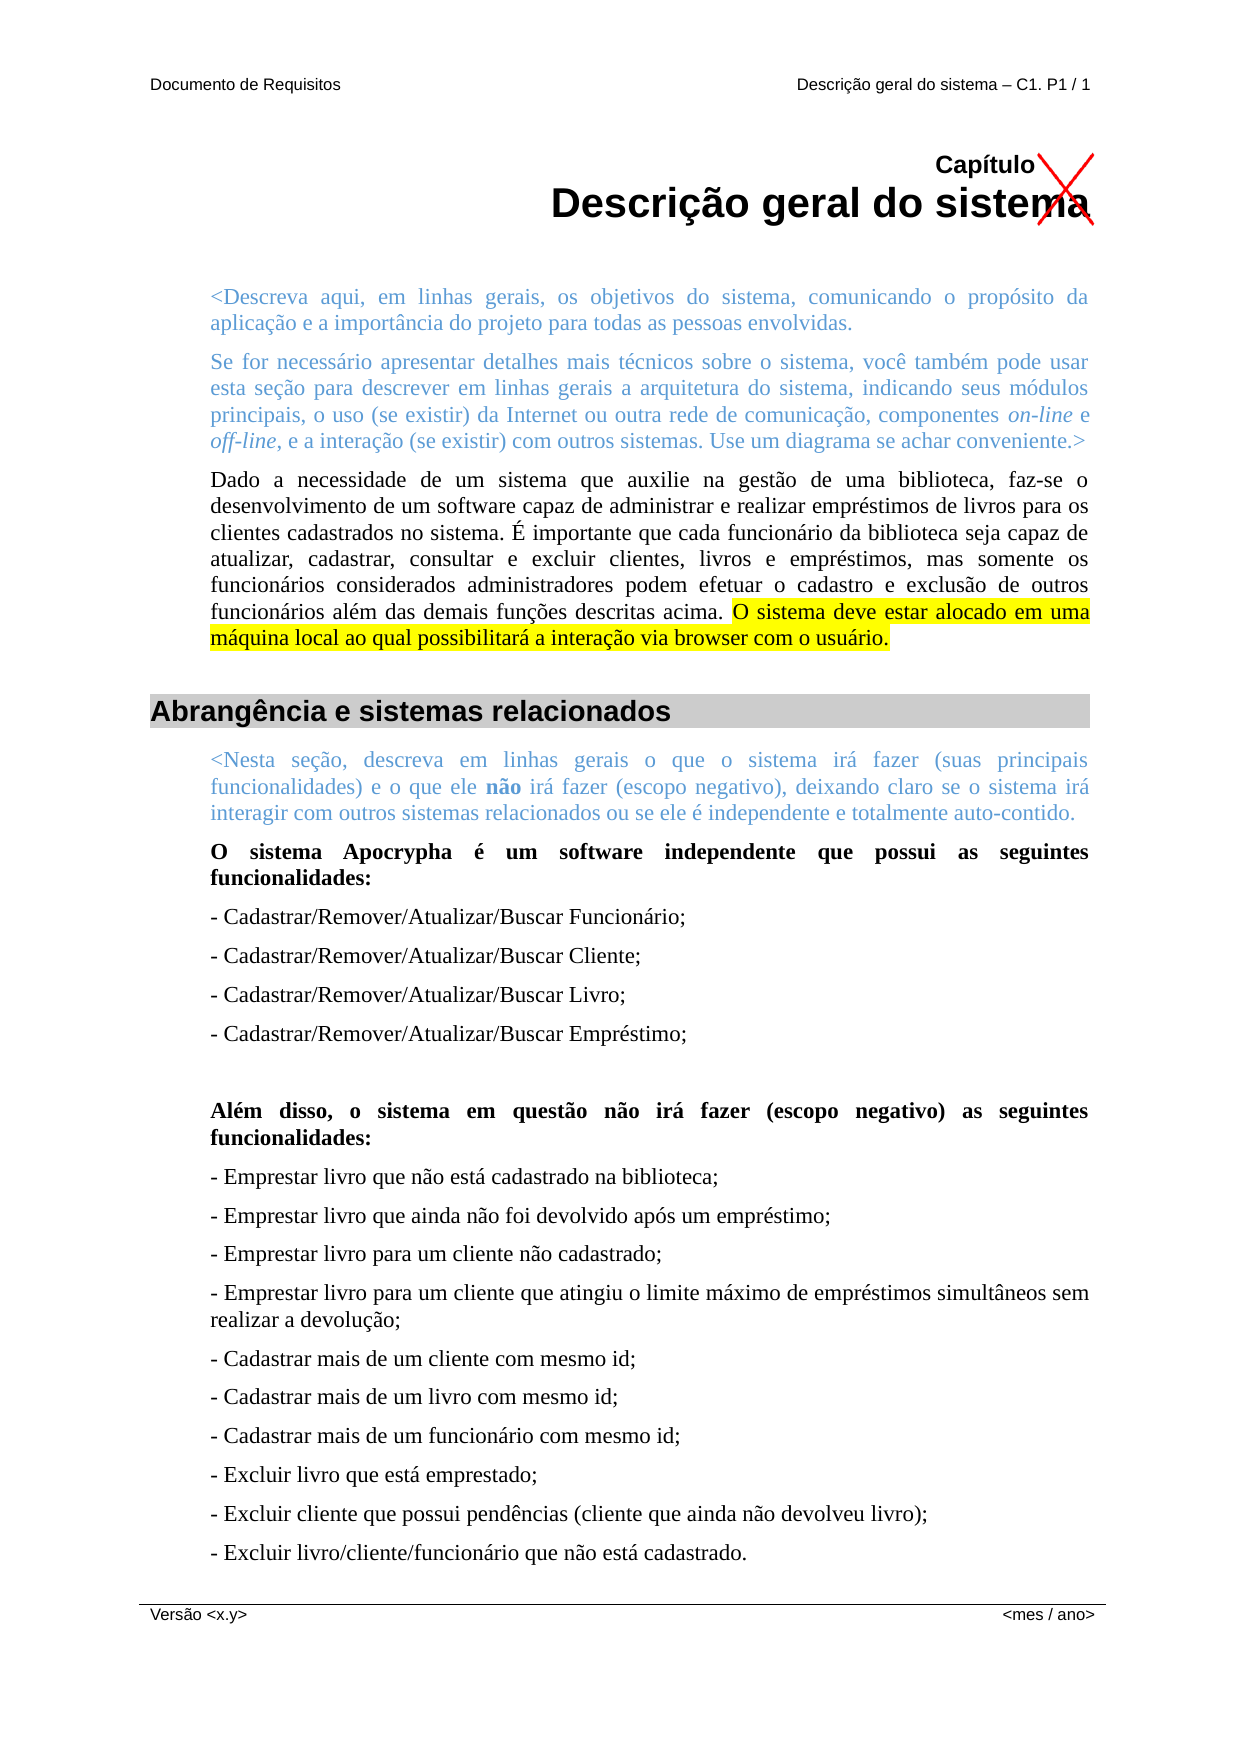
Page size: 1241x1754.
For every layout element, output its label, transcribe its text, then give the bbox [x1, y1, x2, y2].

text - Emprestar livro que não está cadastrado na biblioteca; [210, 1163, 1090, 1189]
text - Cadastrar/Remover/Atualizar/Buscar Funcionário; [210, 903, 1090, 930]
text - Emprestar livro para um cliente que atingiu o limite máximo de empréstimos simultâneos sem realizar a devolução; [210, 1279, 1090, 1332]
subtitle Abrangência e sistemas relacionados [150, 694, 1090, 728]
text Capítulo [210, 150, 1035, 179]
text - Cadastrar/Remover/Atualizar/Buscar Livro; [210, 981, 1090, 1007]
text - Cadastrar mais de um funcionário com mesmo id; [210, 1422, 1090, 1449]
text - Cadastrar mais de um cliente com mesmo id; [210, 1344, 1090, 1371]
text - Emprestar livro para um cliente não cadastrado; [210, 1241, 1090, 1267]
subtitle Descrição geral do sistema [150, 179, 1035, 227]
text <Descreva aqui, em linhas gerais, os objetivos do sistema, comunicando o propósito da aplicação e a importância do projeto para todas as pessoas envolvidas. [210, 283, 1090, 336]
text <Nesta seção, descreva em linhas gerais o que o sistema irá fazer (suas principais funcionalidades) e o que ele não irá fazer (escopo negativo), deixando claro se o sistema irá interagir com outros sistemas relacionados ou se ele é independente e totalmente auto-contido. [210, 747, 1090, 826]
text - Emprestar livro que ainda não foi devolvido após um empréstimo; [210, 1202, 1090, 1228]
text O sistema Apocrypha é um software independente que possui as seguintes funcionalidades: [210, 838, 1090, 891]
text Dado a necessidade de um sistema que auxilie na gestão de uma biblioteca, faz-se o desenvolvimento de um software capaz de administrar e realizar empréstimos de livros para os clientes cadastrados no sistema. É importante que cada funcionário da biblioteca seja capaz de atualizar, cadastrar, consultar e excluir clientes, livros e empréstimos, mas somente os funcionários considerados administradores podem efetuar o cadastro e exclusão de outros funcionários além das demais funções descritas acima. O sistema deve estar alocado em uma máquina local ao qual possibilitará a interação via browser com o usuário. [210, 466, 1090, 651]
text Além disso, o sistema em questão não irá fazer (escopo negativo) as seguintes funcionalidades: [210, 1098, 1090, 1150]
text - Cadastrar mais de um livro com mesmo id; [210, 1383, 1090, 1410]
text - Excluir cliente que possui pendências (cliente que ainda não devolveu livro); [210, 1500, 1090, 1526]
text Se for necessário apresentar detalhes mais técnicos sobre o sistema, você também pode usar esta seção para descrever em linhas gerais a arquitetura do sistema, indicando seus módulos principais, o uso (se existir) da Internet ou outra rede de comunicação, componentes on-line e off-line, e a interação (se existir) com outros sistemas. Use um diagrama se achar conveniente.> [210, 348, 1090, 453]
text - Cadastrar/Remover/Atualizar/Buscar Empréstimo; [210, 1020, 1090, 1046]
text - Excluir livro que está emprestado; [210, 1461, 1090, 1487]
picture [1035, 150, 1096, 228]
text - Cadastrar/Remover/Atualizar/Buscar Cliente; [210, 942, 1090, 968]
text - Excluir livro/cliente/funcionário que não está cadastrado. [210, 1539, 1090, 1565]
